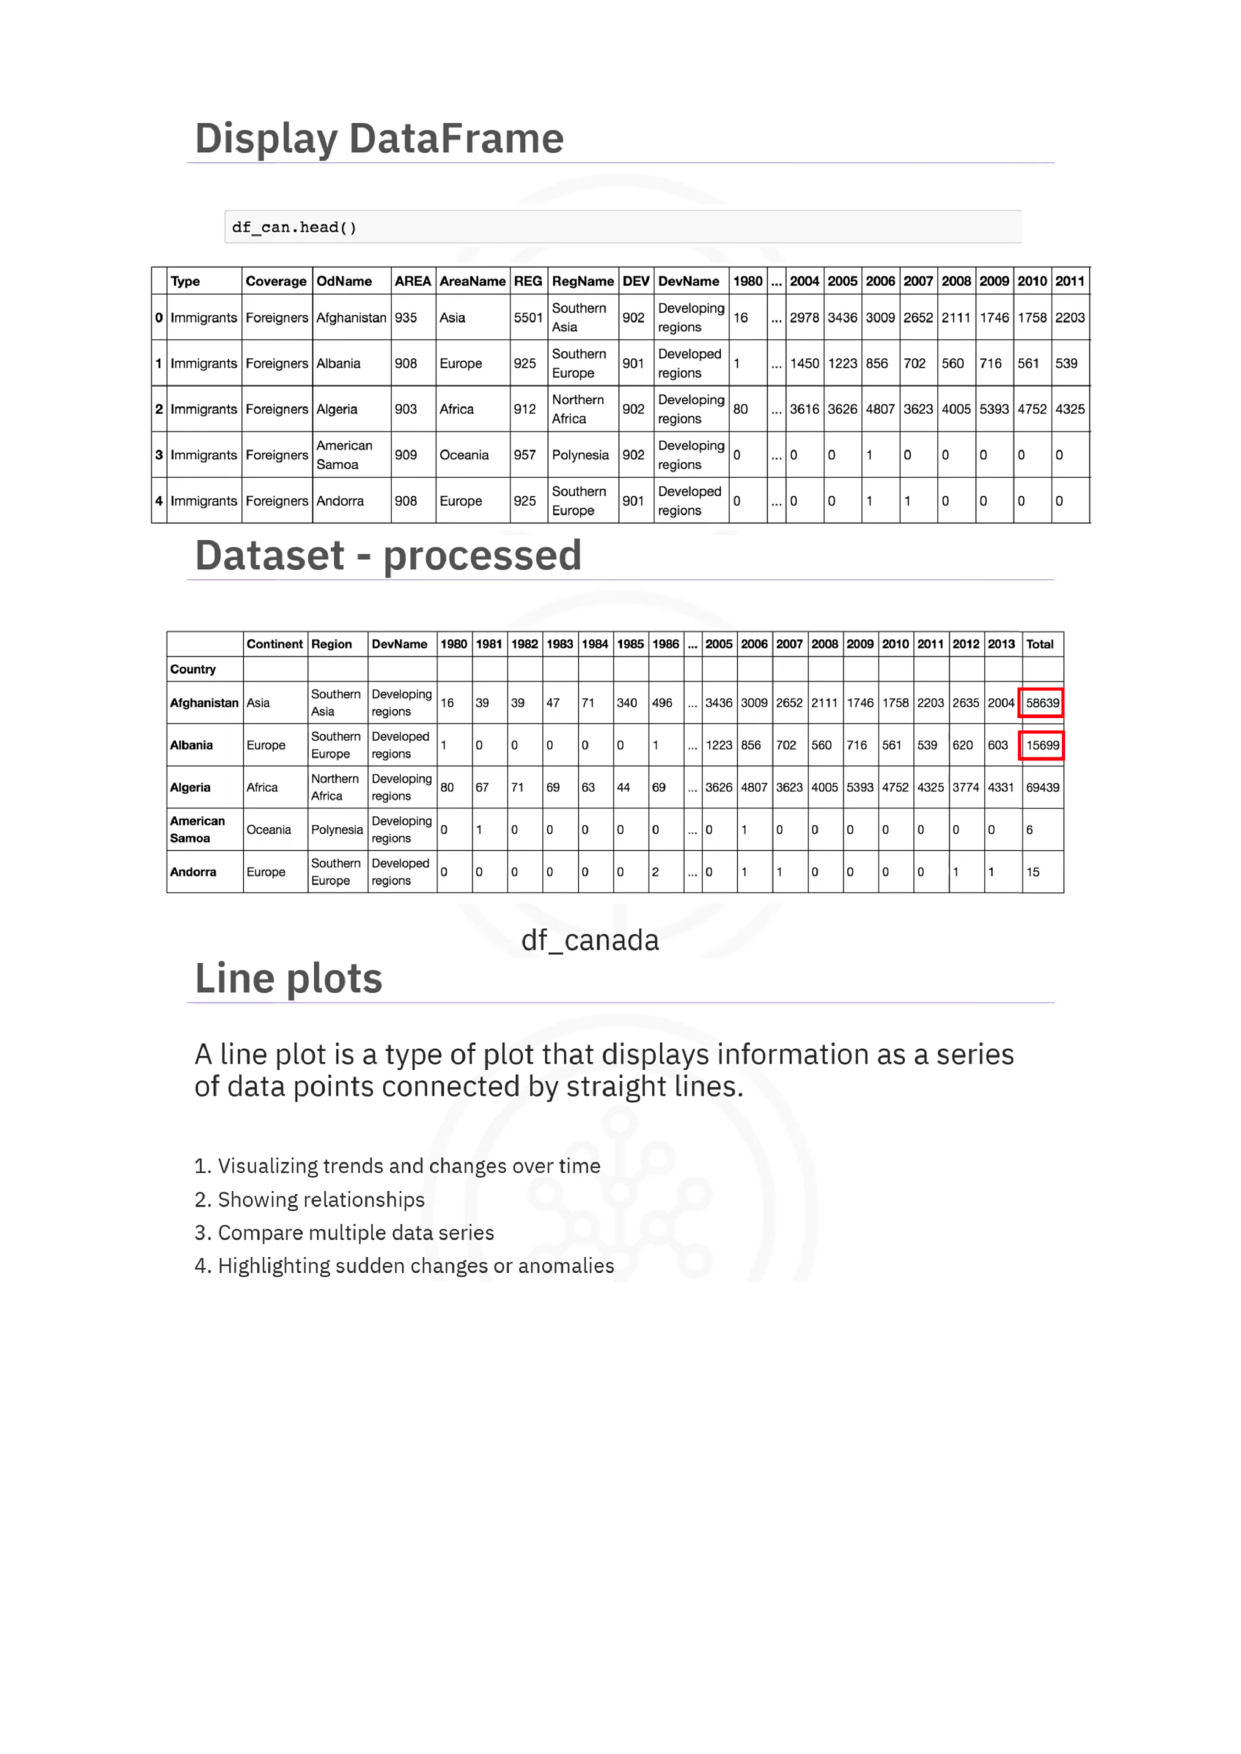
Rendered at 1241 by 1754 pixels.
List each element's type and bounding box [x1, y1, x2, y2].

picture [118, 118, 1123, 1282]
